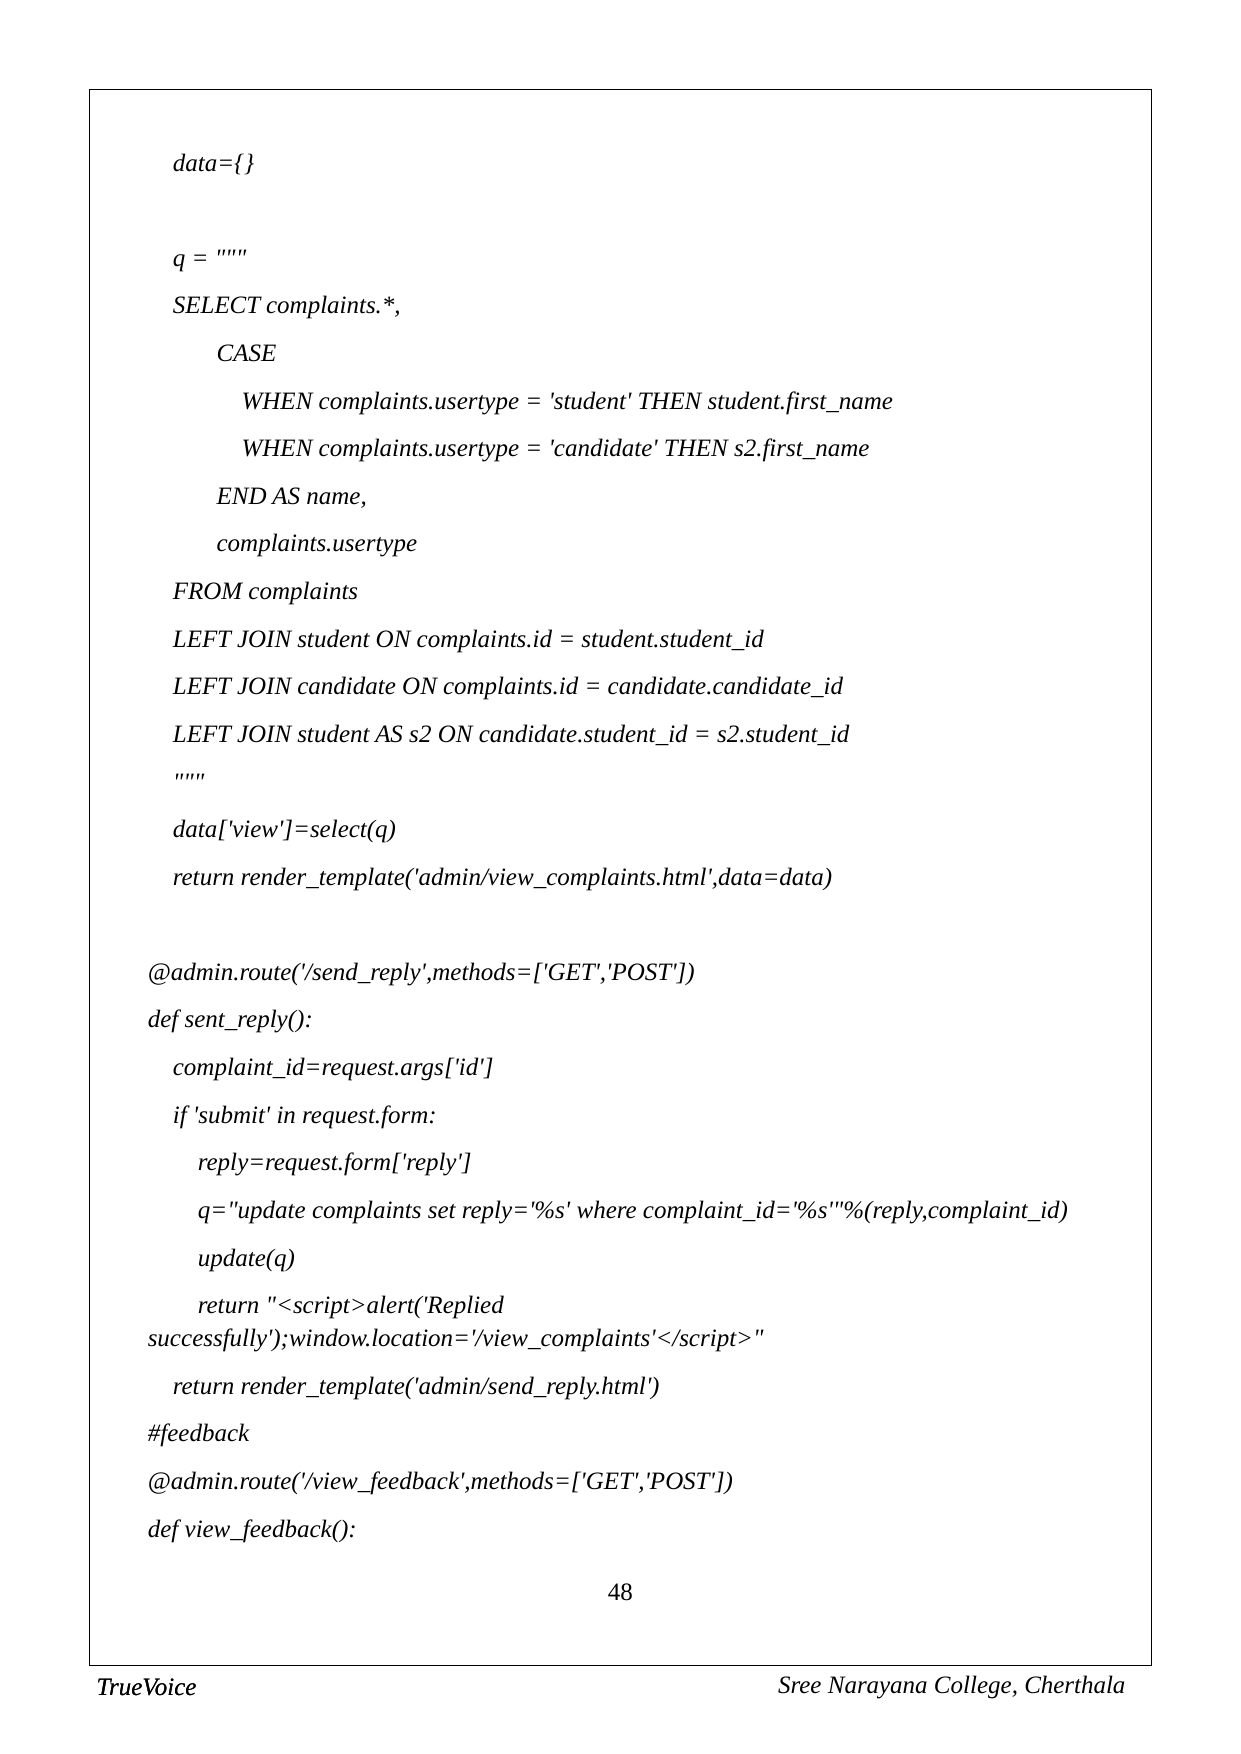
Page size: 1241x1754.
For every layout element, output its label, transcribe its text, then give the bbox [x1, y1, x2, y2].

text complaint_id=request.args['id'] [148, 1052, 1092, 1081]
text LEFT JOIN student ON complaints.id = student.student_id [148, 624, 1092, 652]
text def sent_reply(): [148, 1004, 1092, 1033]
text return "<script>alert('Replied successfully');window.location='/view_complaints'</script>" [148, 1290, 1092, 1352]
text complaints.usertype [148, 528, 1092, 557]
text FROM complaints [148, 576, 1092, 605]
text return render_template('admin/send_reply.html') [148, 1371, 1092, 1399]
text q="update complaints set reply='%s' where complaint_id='%s'"%(reply,complaint_id) [148, 1195, 1092, 1224]
text SELECT complaints.*, [148, 291, 1092, 319]
text reply=request.form['reply'] [148, 1147, 1092, 1176]
text if 'submit' in request.form: [148, 1100, 1092, 1128]
text WHEN complaints.usertype = 'candidate' THEN s2.first_name [148, 433, 1092, 462]
text data={} [148, 148, 1092, 176]
text data['view']=select(q) [148, 814, 1092, 843]
text q = """ [148, 243, 1092, 272]
text """ [148, 767, 1092, 795]
text def view_feedback(): [148, 1514, 1092, 1542]
text LEFT JOIN student AS s2 ON candidate.student_id = s2.student_id [148, 719, 1092, 748]
text @admin.route('/send_reply',methods=['GET','POST']) [148, 957, 1092, 986]
text @admin.route('/view_feedback',methods=['GET','POST']) [148, 1466, 1092, 1495]
text END AS name, [148, 481, 1092, 510]
text LEFT JOIN candidate ON complaints.id = candidate.candidate_id [148, 671, 1092, 700]
text WHEN complaints.usertype = 'student' THEN student.first_name [148, 386, 1092, 414]
text return render_template('admin/view_complaints.html',data=data) [148, 862, 1092, 891]
text #feedback [148, 1418, 1092, 1447]
text CASE [148, 338, 1092, 367]
text update(q) [148, 1243, 1092, 1271]
